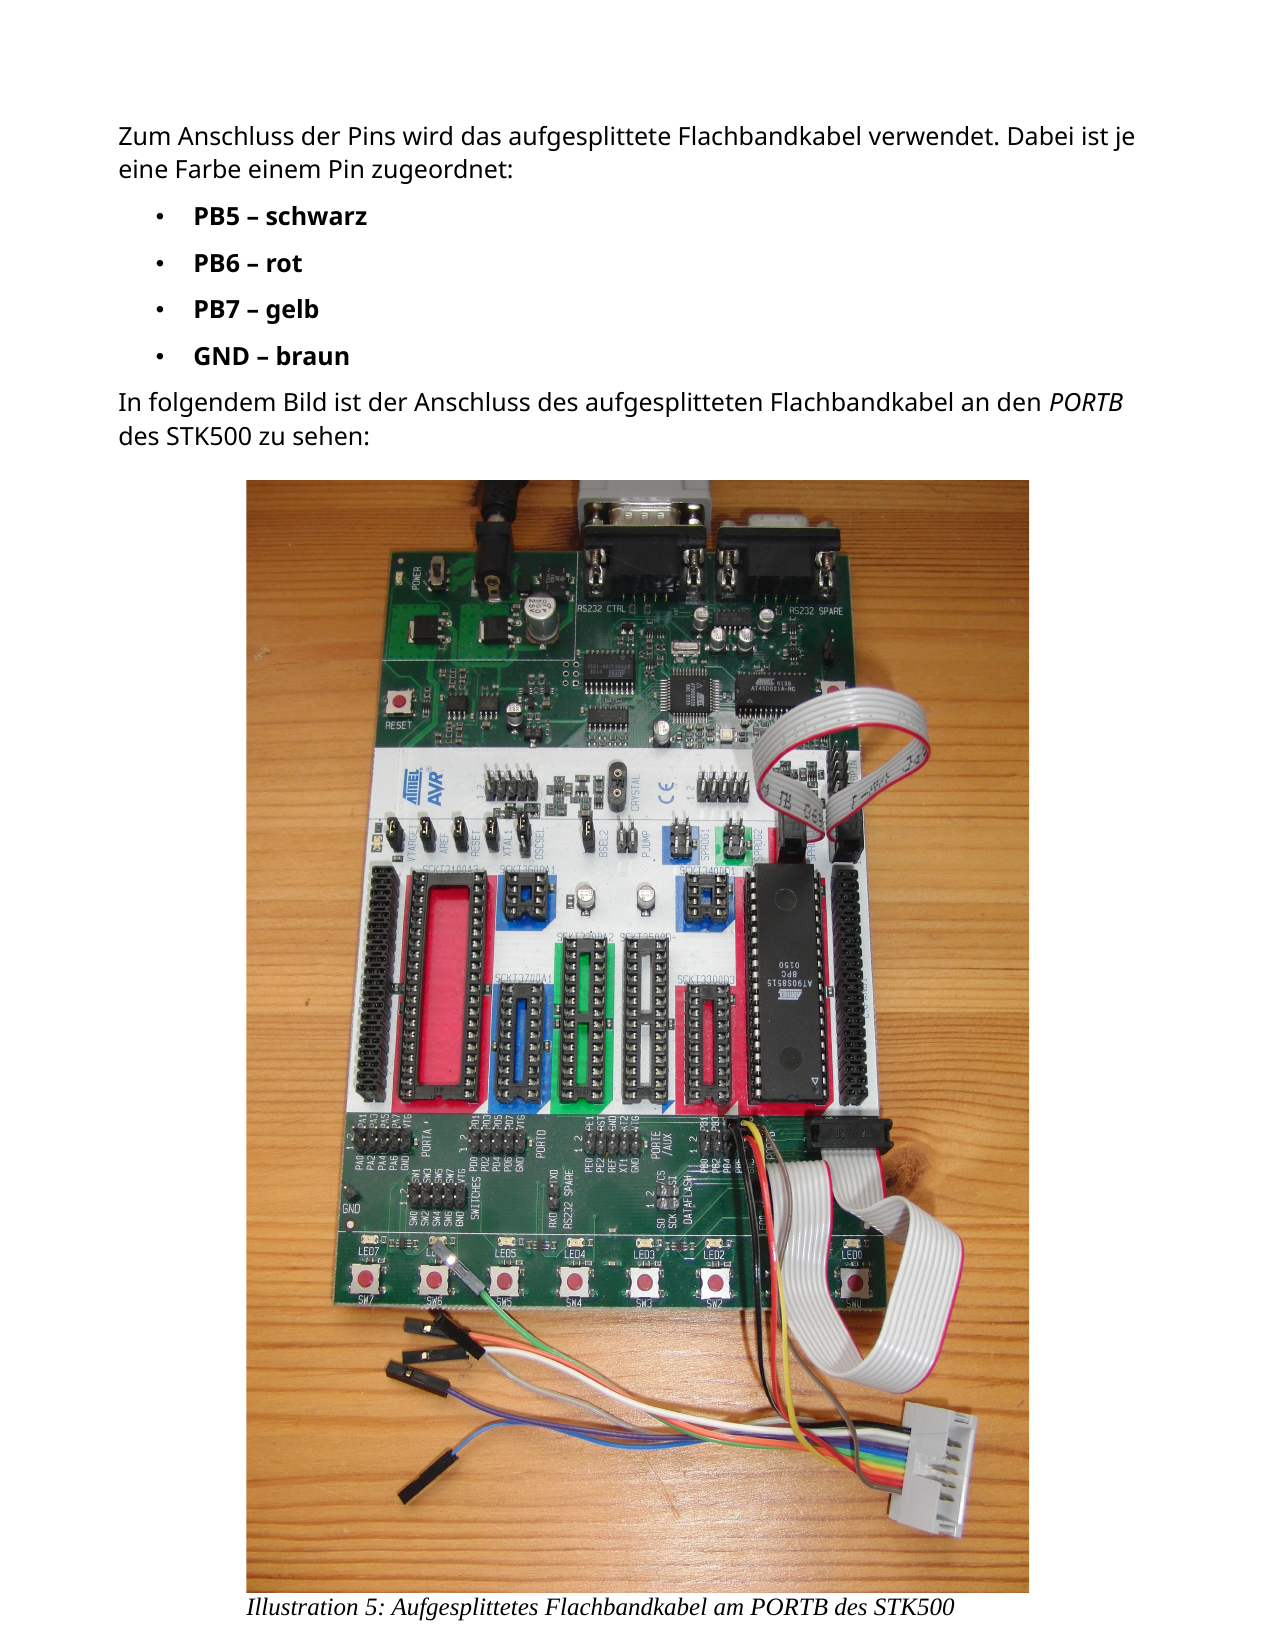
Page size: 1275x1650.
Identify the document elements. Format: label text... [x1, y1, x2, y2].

text Illustration 5: Aufgesplittetes Flachbandkabel am PORTB des STK500 [246, 1593, 1029, 1621]
list PB6 – rot [156, 245, 1157, 279]
text Zum Anschluss der Pins wird das aufgesplittete Flachbandkabel verwendet. Dabei ist je eine Farbe einem Pin zugeordnet: [118, 118, 1157, 186]
list GND – braun [156, 338, 1157, 372]
list PB5 – schwarz [156, 199, 1157, 233]
text In folgendem Bild ist der Anschluss des aufgesplitteten Flachbandkabel an den PORTB des STK500 zu sehen: [118, 385, 1157, 453]
text [246, 467, 1029, 480]
list PB7 – gelb [156, 292, 1157, 326]
picture [246, 480, 1030, 1593]
